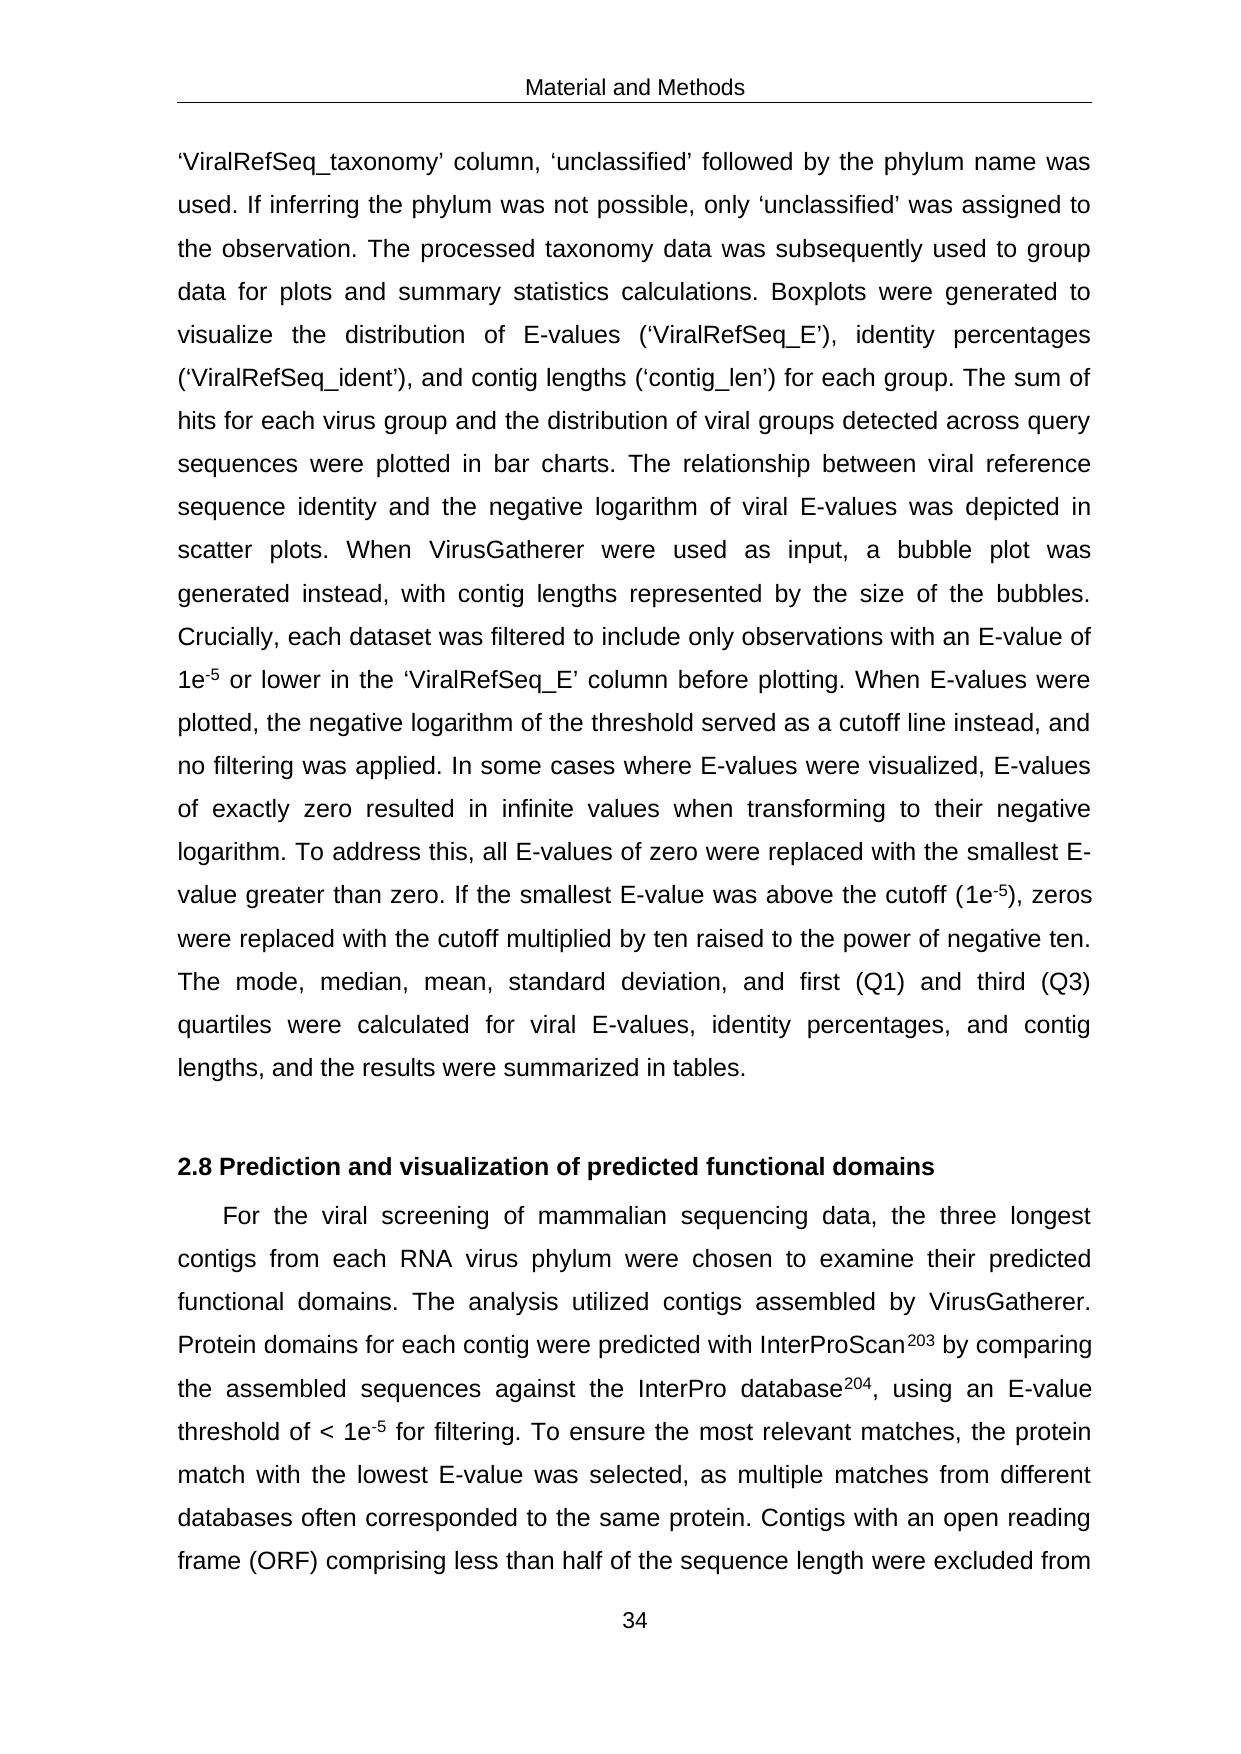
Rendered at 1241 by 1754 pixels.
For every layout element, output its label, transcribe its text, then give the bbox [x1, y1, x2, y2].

text ‘ViralRefSeq_taxonomy’ column, ‘unclassified’ followed by the phylum name was used. If inferring the phylum was not possible, only ‘unclassified’ was assigned to the observation. The processed taxonomy data was subsequently used to group data for plots and summary statistics calculations. Boxplots were generated to visualize the distribution of E-values (‘ViralRefSeq_E’), identity percentages (‘ViralRefSeq_ident’), and contig lengths (‘contig_len’) for each group. The sum of hits for each virus group and the distribution of viral groups detected across query sequences were plotted in bar charts. The relationship between viral reference sequence identity and the negative logarithm of viral E-values was depicted in scatter plots. When VirusGatherer were used as input, a bubble plot was generated instead, with contig lengths represented by the size of the bubbles. Crucially, each dataset was filtered to include only observations with an E-value of 1e-5 or lower in the ‘ViralRefSeq_E’ column before plotting. When E-values were plotted, the negative logarithm of the threshold served as a cutoff line instead, and no filtering was applied. In some cases where E-values were visualized, E-values of exactly zero resulted in infinite values when transforming to their negative logarithm. To address this, all E-values of zero were replaced with the smallest E-value greater than zero. If the smallest E-value was above the cutoff (1e-5), zeros were replaced with the cutoff multiplied by ten raised to the power of negative ten. The mode, median, mean, standard deviation, and first (Q1) and third (Q3) quartiles were calculated for viral E-values, identity percentages, and contig lengths, and the results were summarized in tables. [177, 147, 1092, 1082]
subtitle 2.8 Prediction and visualization of predicted functional domains [177, 1152, 1092, 1181]
text For the viral screening of mammalian sequencing data, the three longest contigs from each RNA virus phylum were chosen to examine their predicted functional domains. The analysis utilized contigs assembled by VirusGatherer. Protein domains for each contig were predicted with InterProScan203 by comparing the assembled sequences against the InterPro database204, using an E-value threshold of < 1e-5 for filtering. To ensure the most relevant matches, the protein match with the lowest E-value was selected, as multiple matches from different databases often corresponded to the same protein. Contigs with an open reading frame (ORF) comprising less than half of the sequence length were excluded from [177, 1201, 1092, 1575]
